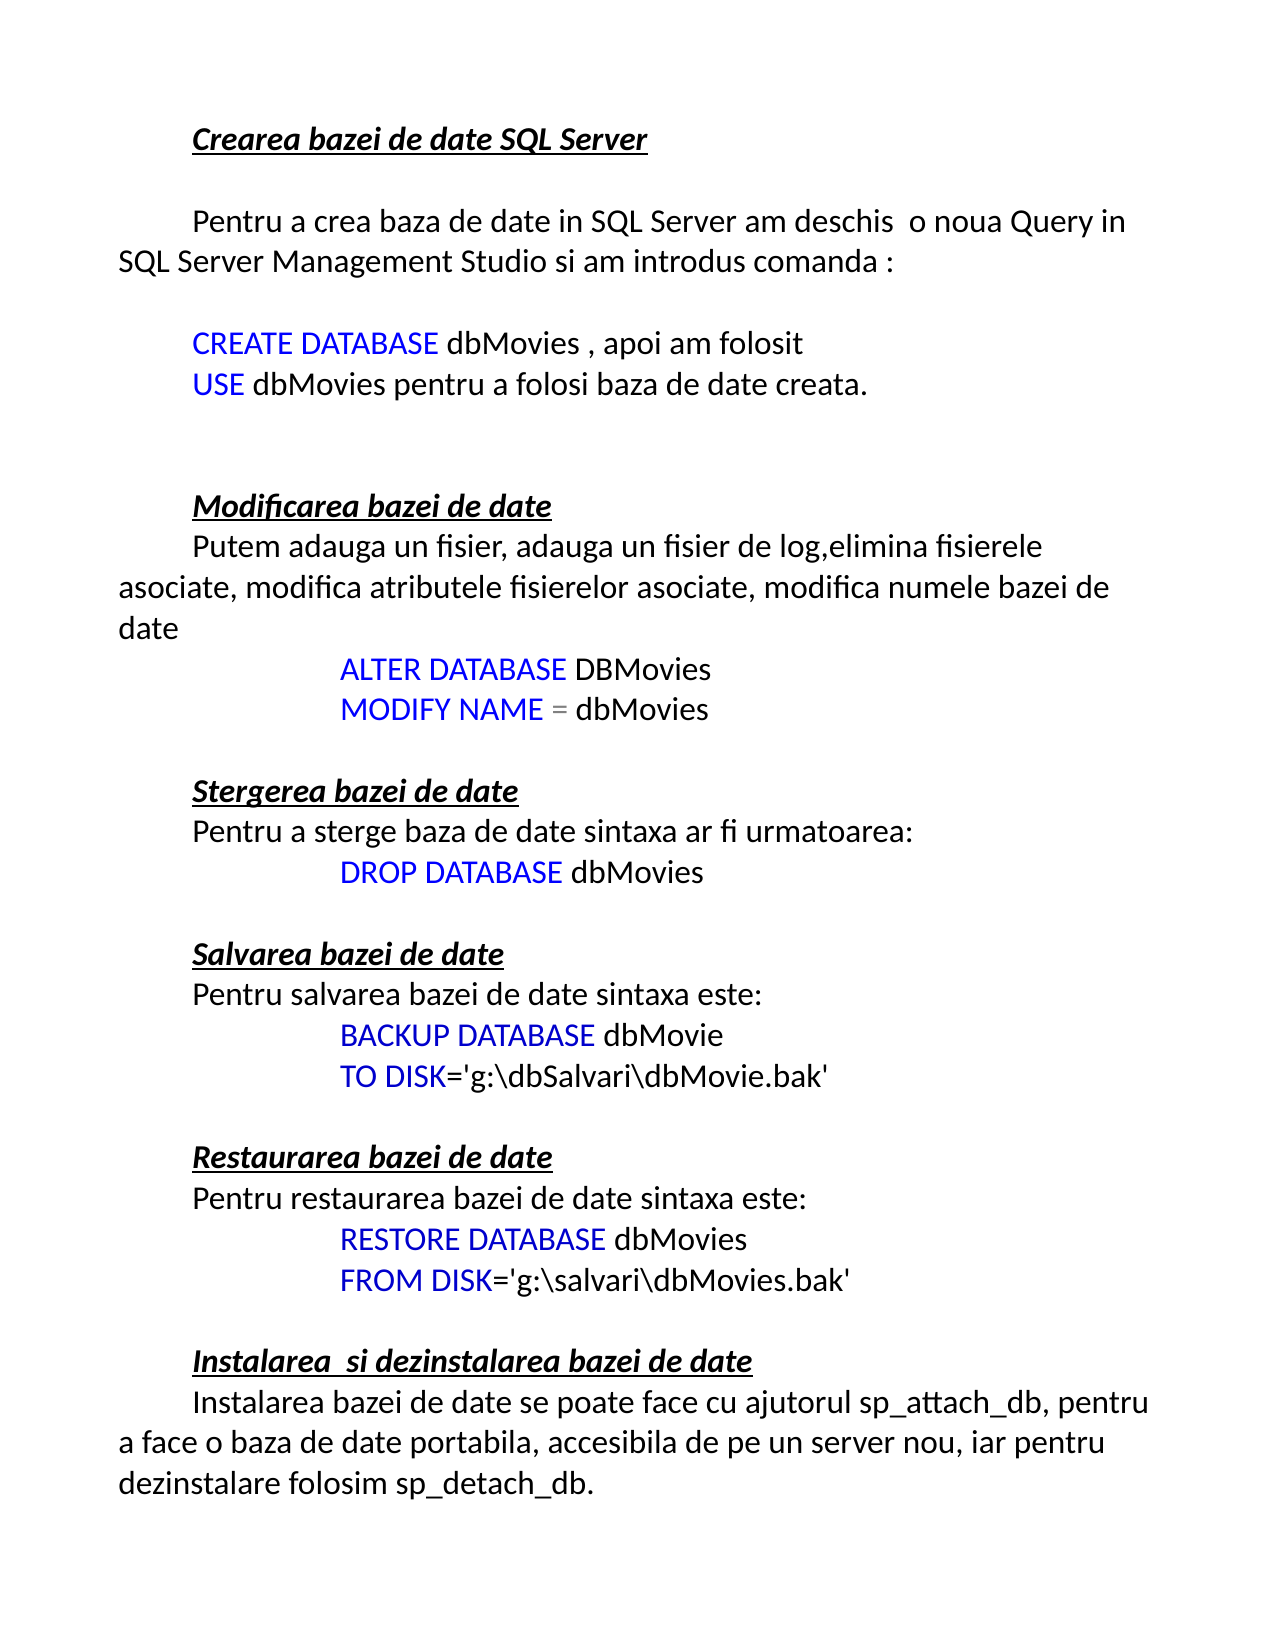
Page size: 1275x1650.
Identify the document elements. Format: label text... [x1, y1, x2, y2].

text CREATE DATABASE dbMovies , apoi am folosit [118, 322, 1157, 362]
text TO DISK='g:\dbSalvari\dbMovie.bak' [118, 1055, 1157, 1096]
text Modificarea bazei de date [118, 485, 1157, 525]
text DROP DATABASE dbMovies [118, 851, 1157, 892]
text BACKUP DATABASE dbMovie [118, 1014, 1157, 1055]
text USE dbMovies pentru a folosi baza de date creata. [118, 362, 1157, 403]
text Stergerea bazei de date [118, 770, 1157, 811]
text Restaurarea bazei de date [118, 1136, 1157, 1177]
text MODIFY NAME = dbMovies [118, 688, 1157, 729]
text Instalarea bazei de date se poate face cu ajutorul sp_attach_db, pentru a face o baza de date portabila, accesibila de pe un server nou, iar pentru dezinstalare folosim sp_detach_db. [118, 1381, 1157, 1503]
text ALTER DATABASE DBMovies [118, 648, 1157, 688]
text Instalarea si dezinstalarea bazei de date [118, 1340, 1157, 1381]
text Pentru salvarea bazei de date sintaxa este: [118, 973, 1157, 1014]
text Putem adauga un fisier, adauga un fisier de log,elimina fisierele asociate, modifica atributele fisierelor asociate, modifica numele bazei de date [118, 525, 1157, 648]
text Salvarea bazei de date [118, 933, 1157, 973]
text Pentru a sterge baza de date sintaxa ar fi urmatoarea: [118, 811, 1157, 851]
text FROM DISK='g:\salvari\dbMovies.bak' [118, 1258, 1157, 1299]
text Pentru restaurarea bazei de date sintaxa este: [118, 1177, 1157, 1218]
text Pentru a crea baza de date in SQL Server am deschis o noua Query in SQL Server Management Studio si am introdus comanda : [118, 199, 1157, 281]
text Crearea bazei de date SQL Server [118, 118, 1157, 159]
text RESTORE DATABASE dbMovies [118, 1218, 1157, 1258]
